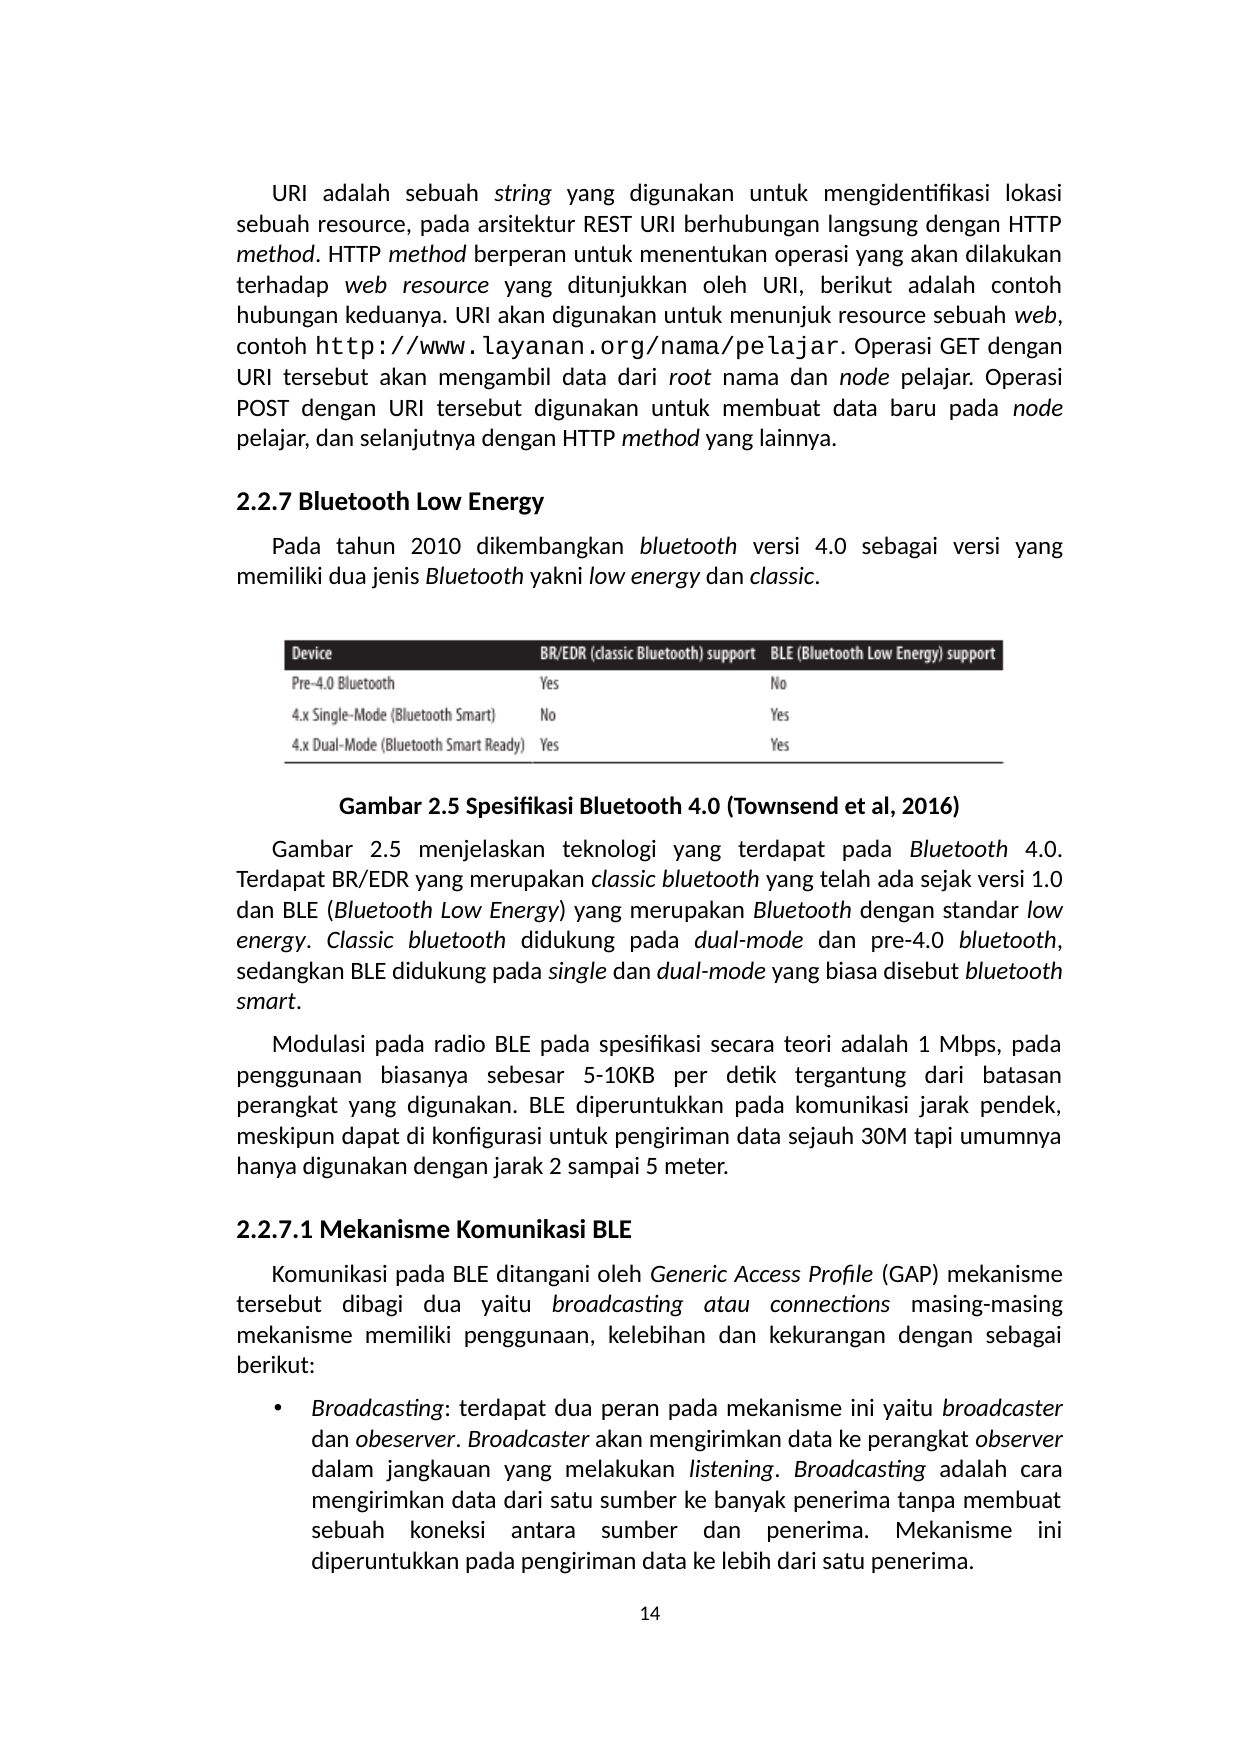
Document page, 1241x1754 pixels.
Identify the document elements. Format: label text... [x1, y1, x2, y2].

text Modulasi pada radio BLE pada spesifikasi secara teori adalah 1 Mbps, pada penggunaan biasanya sebesar 5-10KB per detik tergantung dari batasan perangkat yang digunakan. BLE diperuntukkan pada komunikasi jarak pendek, meskipun dapat di konfigurasi untuk pengiriman data sejauh 30M tapi umumnya hanya digunakan dengan jarak 2 sampai 5 meter. [236, 1028, 1063, 1181]
picture [255, 632, 1044, 778]
text Komunikasi pada BLE ditangani oleh Generic Access Profile (GAP) mekanisme tersebut dibagi dua yaitu broadcasting atau connections masing-masing mekanisme memiliki penggunaan, kelebihan dan kekurangan dengan sebagai berikut: [236, 1258, 1063, 1380]
text Gambar 2.5 menjelaskan teknologi yang terdapat pada Bluetooth 4.0. Terdapat BR/EDR yang merupakan classic bluetooth yang telah ada sejak versi 1.0 dan BLE (Bluetooth Low Energy) yang merupakan Bluetooth dengan standar low energy. Classic bluetooth didukung pada dual-mode dan pre-4.0 bluetooth, sedangkan BLE didukung pada single dan dual-mode yang biasa disebut bluetooth smart. [236, 833, 1063, 1016]
text Pada tahun 2010 dikembangkan bluetooth versi 4.0 sebagai versi yang memiliki dua jenis Bluetooth yakni low energy dan classic. [236, 530, 1063, 591]
subtitle Mekanisme Komunikasi BLE [236, 1212, 1063, 1245]
text Gambar ‎2.5 Spesifikasi Bluetooth 4.0 (Townsend et al, 2016) [236, 603, 1063, 820]
list Broadcasting: terdapat dua peran pada mekanisme ini yaitu broadcaster dan obeserver. Broadcaster akan mengirimkan data ke perangkat observer dalam jangkauan yang melakukan listening. Broadcasting adalah cara mengirimkan data dari satu sumber ke banyak penerima tanpa membuat sebuah koneksi antara sumber dan penerima. Mekanisme ini diperuntukkan pada pengiriman data ke lebih dari satu penerima. [274, 1392, 1063, 1576]
text URI adalah sebuah string yang digunakan untuk mengidentifikasi lokasi sebuah resource, pada arsitektur REST URI berhubungan langsung dengan HTTP method. HTTP method berperan untuk menentukan operasi yang akan dilakukan terhadap web resource yang ditunjukkan oleh URI, berikut adalah contoh hubungan keduanya. URI akan digunakan untuk menunjuk resource sebuah web, contoh http://www.layanan.org/nama/pelajar. Operasi GET dengan URI tersebut akan mengambil data dari root nama dan node pelajar. Operasi POST dengan URI tersebut digunakan untuk membuat data baru pada node pelajar, dan selanjutnya dengan HTTP method yang lainnya. [236, 177, 1063, 453]
subtitle Bluetooth Low Energy [236, 484, 1063, 517]
